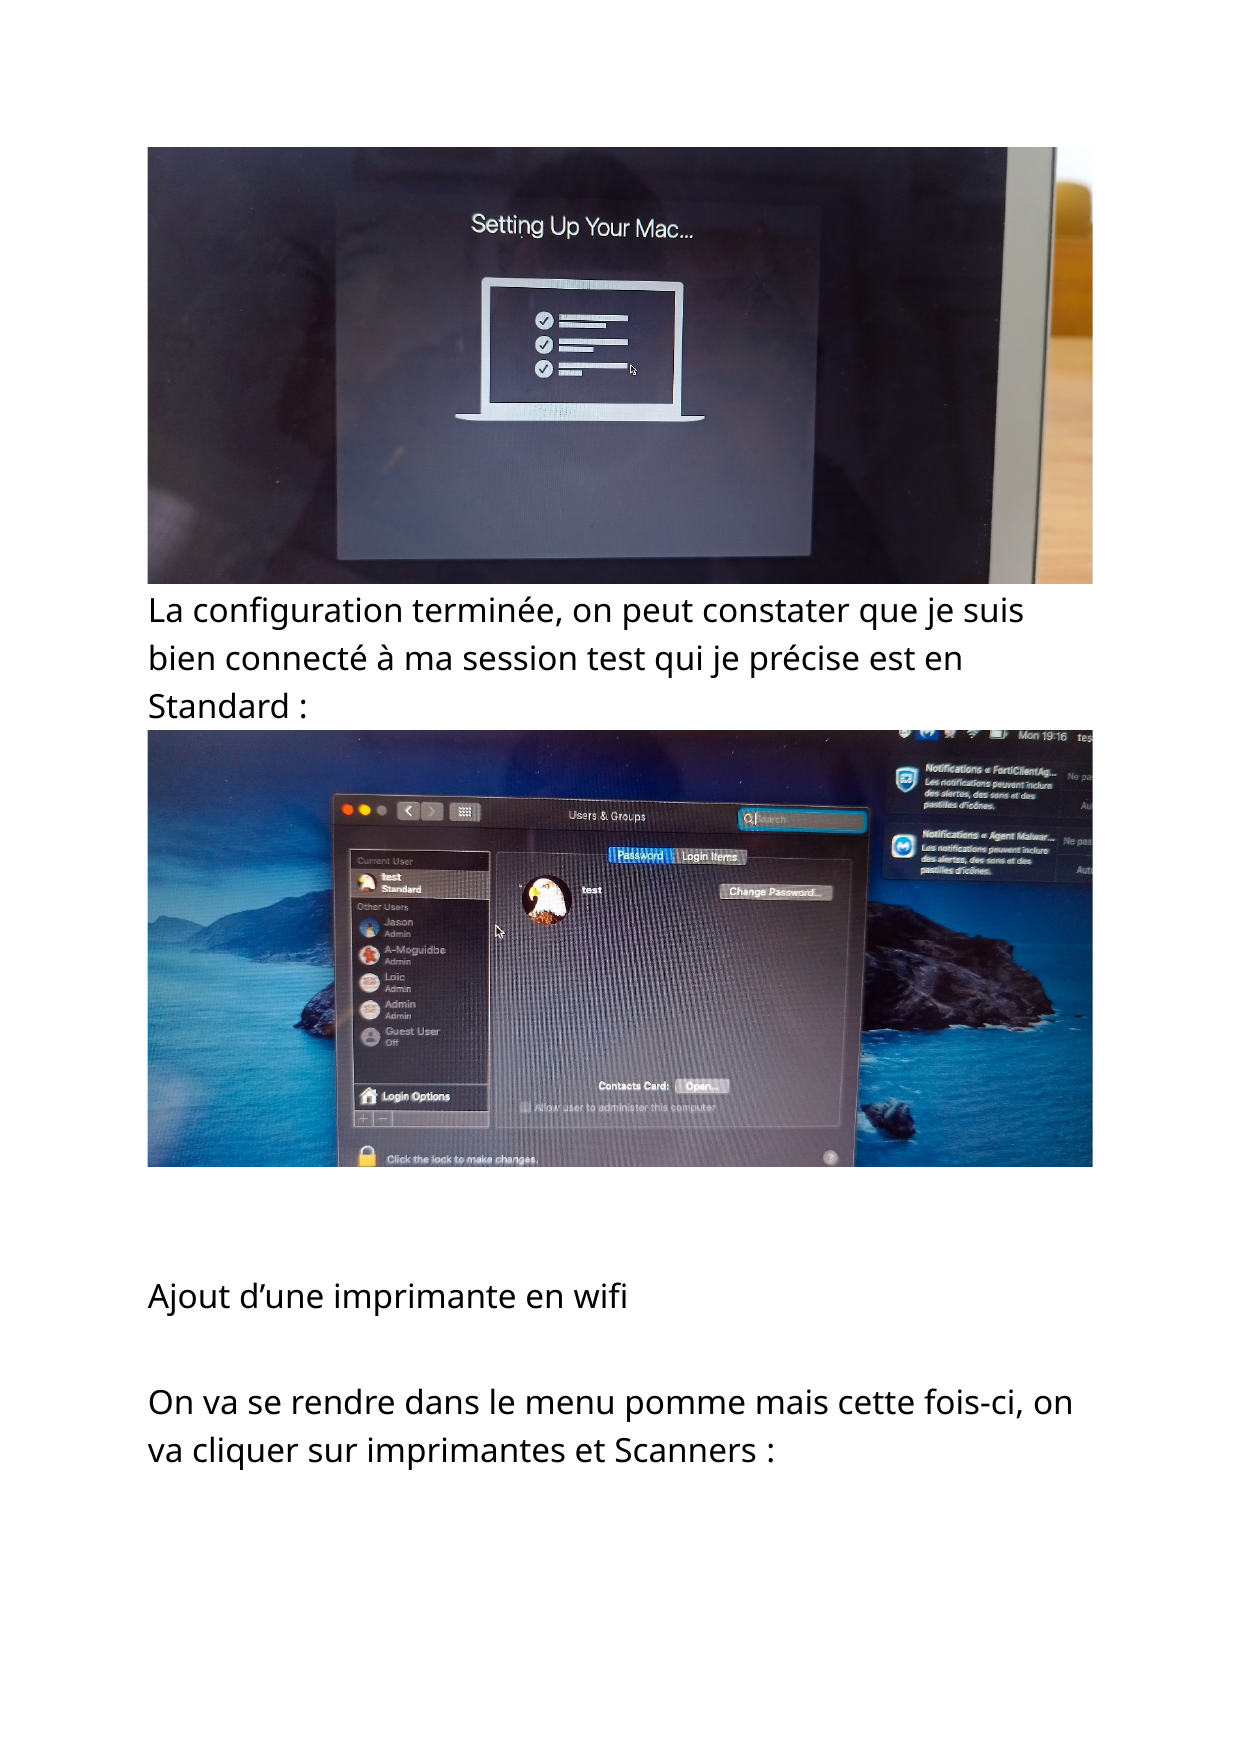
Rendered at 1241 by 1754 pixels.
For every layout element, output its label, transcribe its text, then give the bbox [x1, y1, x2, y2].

text La configuration terminée, on peut constater que je suis bien connecté à ma session test qui je précise est en Standard : [148, 584, 1093, 730]
subtitle Ajout d’une imprimante en wifi [148, 1273, 1093, 1318]
text On va se rendre dans le menu pomme mais cette fois-ci, on va cliquer sur imprimantes et Scanners : [148, 1379, 1093, 1473]
